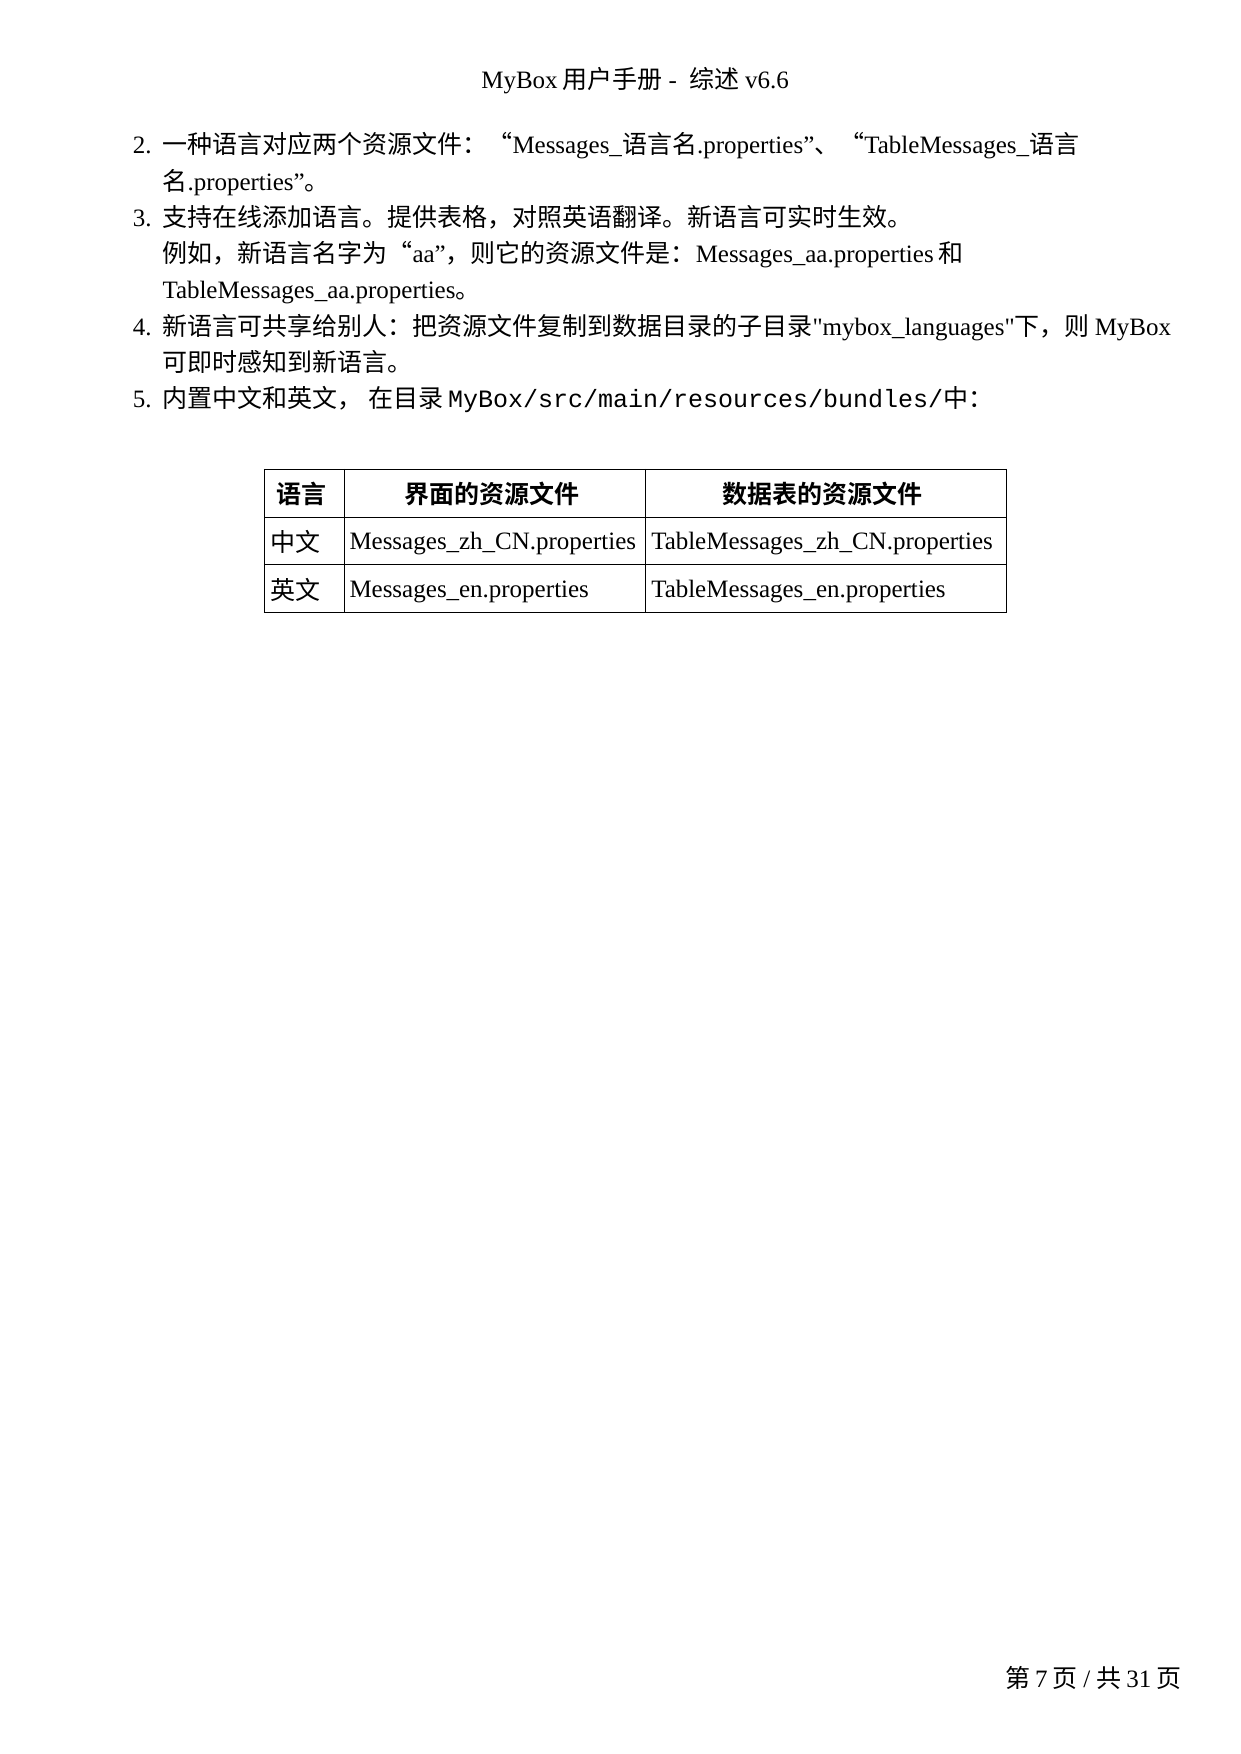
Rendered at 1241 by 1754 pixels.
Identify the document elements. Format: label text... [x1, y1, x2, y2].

table_cell 中文 [265, 518, 344, 564]
table_cell TableMessages_zh_CN.properties [646, 518, 1006, 564]
list 新语言可共享给别人：把资源文件复制到数据目录的子目录"mybox_languages"下，则MyBox可即时感知到新语言。 [133, 306, 1181, 378]
list 一种语言对应两个资源文件：“Messages_语言名.properties”、“TableMessages_语言名.properties”。 [133, 125, 1181, 197]
table_cell Messages_en.properties [345, 565, 645, 612]
table_header 语言 [265, 470, 344, 517]
table_cell TableMessages_en.properties [646, 565, 1006, 612]
table_header 界面的资源文件 [345, 470, 645, 517]
list 支持在线添加语言。提供表格，对照英语翻译。新语言可实时生效。 例如，新语言名字为“aa”，则它的资源文件是：Messages_aa.properties和TableMessages_aa.properties。 [133, 197, 1181, 306]
table_header 数据表的资源文件 [646, 470, 1006, 517]
list 内置中文和英文， 在目录MyBox/src/main/resources/bundles/中： [133, 378, 1181, 415]
table_cell 英文 [265, 565, 344, 612]
table_cell Messages_zh_CN.properties [345, 518, 645, 564]
